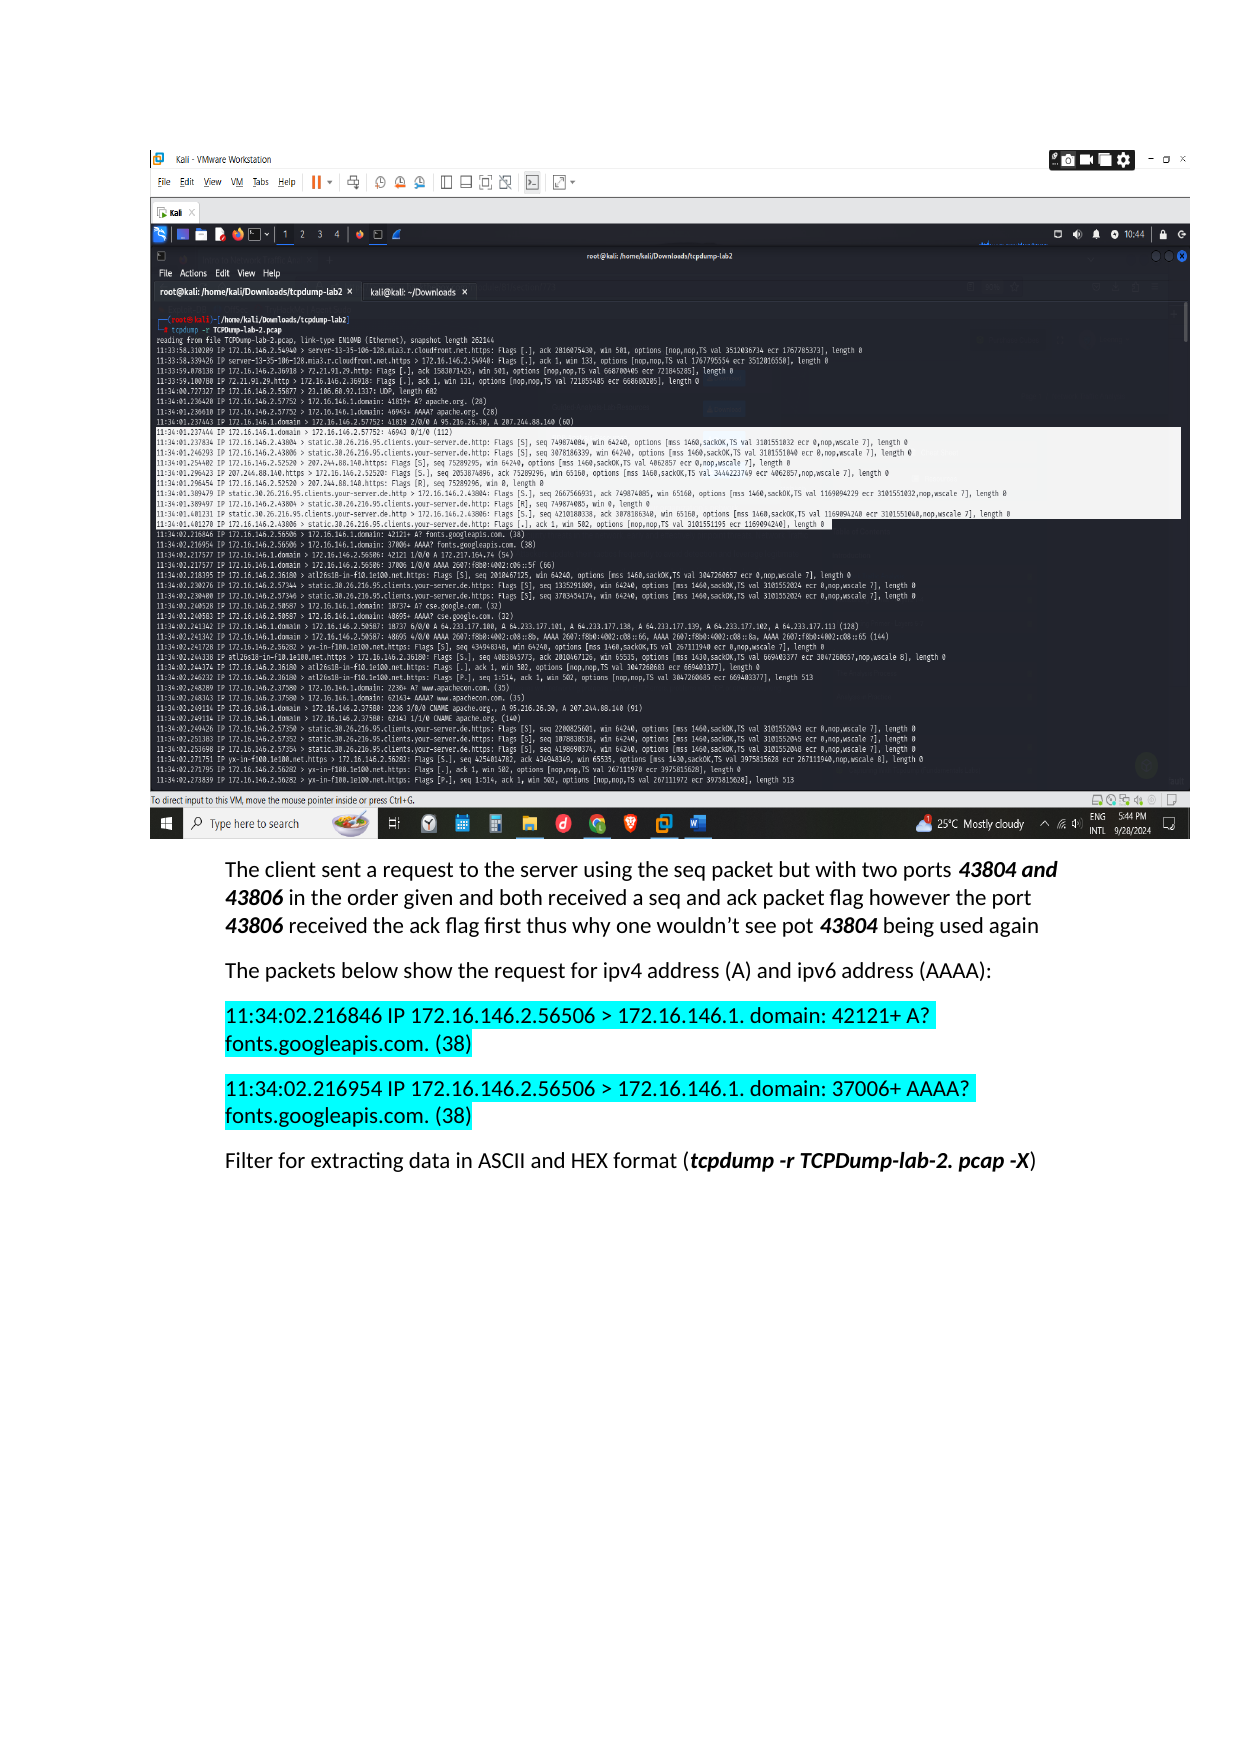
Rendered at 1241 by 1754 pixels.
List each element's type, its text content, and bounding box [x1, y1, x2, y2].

text 11:34:02.216954 IP 172.16.146.2.56506 > 172.16.146.1. domain: 37006+ AAAA? fonts.googleapis.com. (38) [225, 1074, 1090, 1130]
text The client sent a request to the server using the seq packet but with two ports 43804 and 43806 in the order given and both received a seq and ack packet flag however the port 43806 received the ack flag first thus why one wouldn’t see pot 43804 being used again [225, 856, 1090, 939]
text Filter for extracting data in ASCII and HEX format (tcpdump -r TCPDump-lab-2. pcap -X) [225, 1146, 1090, 1174]
text The packets below show the request for ipv4 address (A) and ipv6 address (AAAA): [225, 956, 1090, 984]
text 11:34:02.216846 IP 172.16.146.2.56506 > 172.16.146.1. domain: 42121+ A? fonts.googleapis.com. (38) [225, 1001, 1090, 1057]
